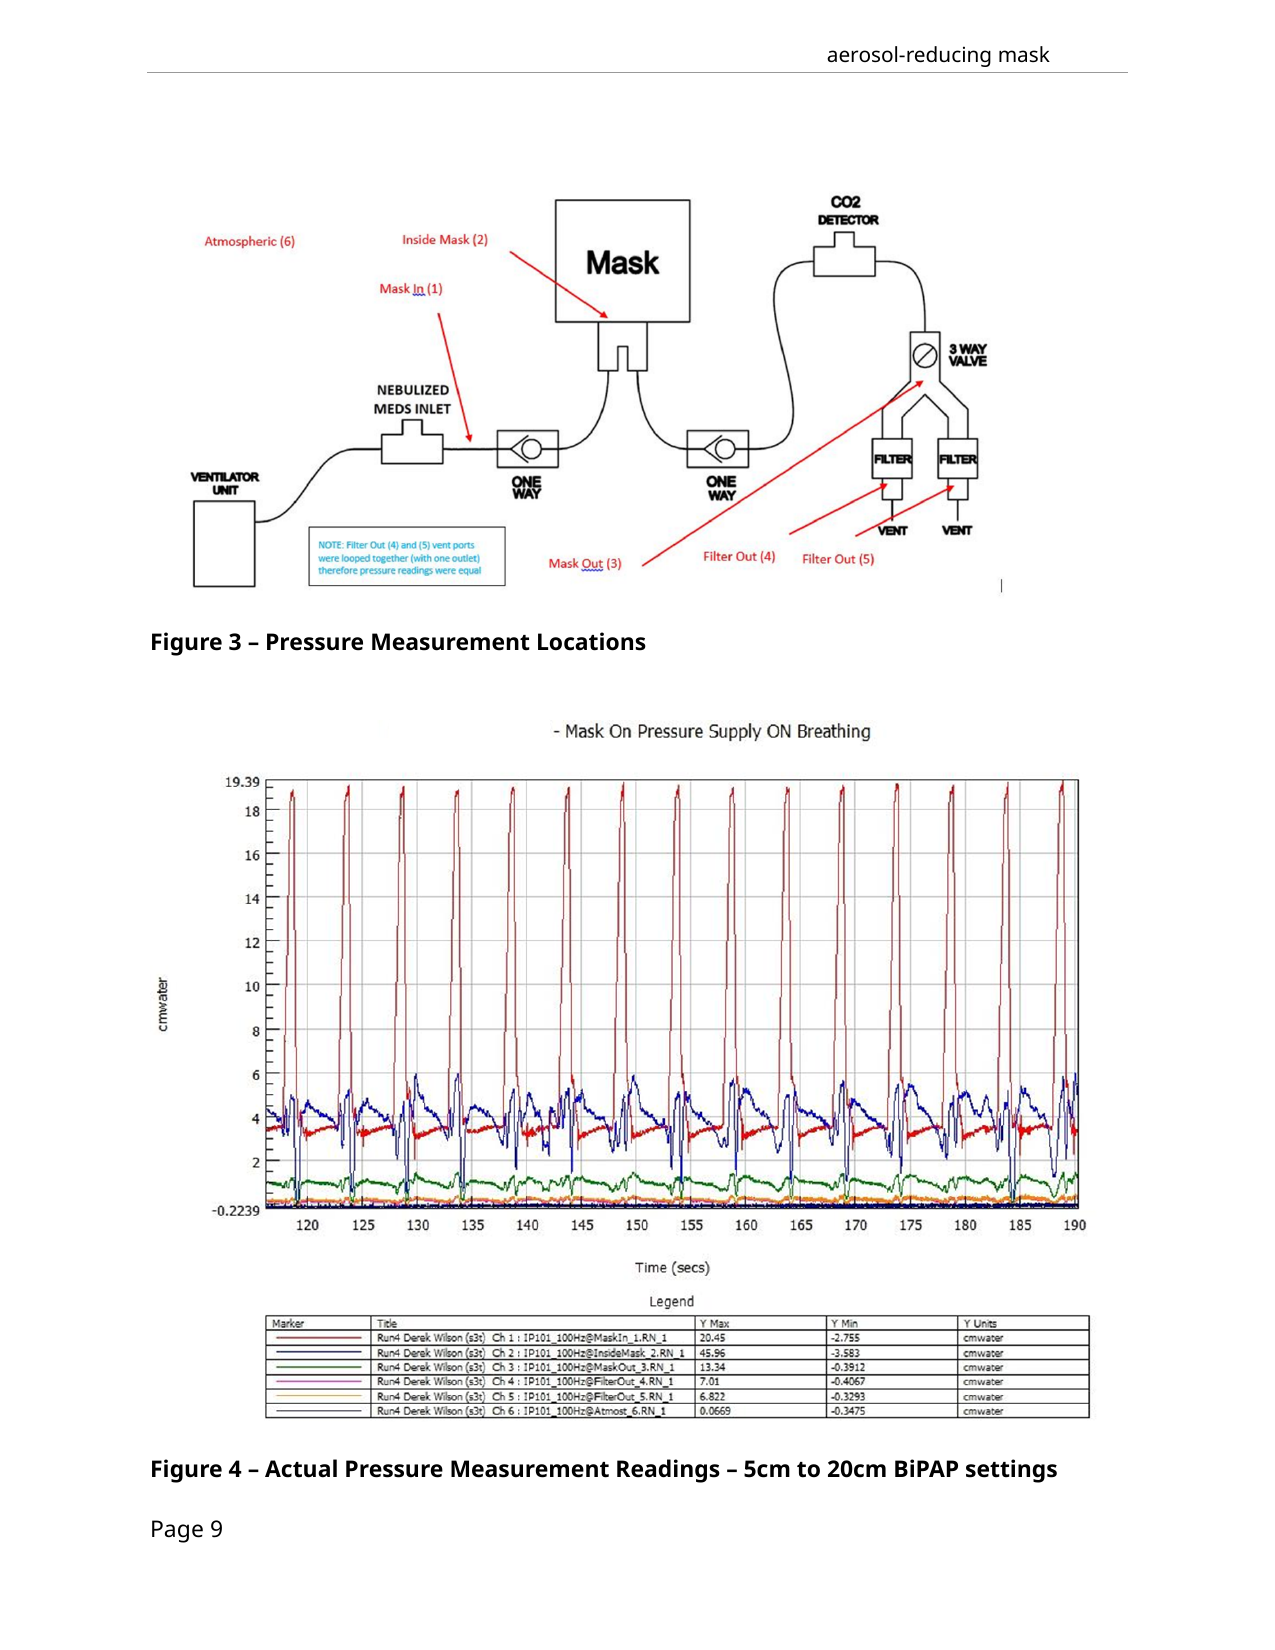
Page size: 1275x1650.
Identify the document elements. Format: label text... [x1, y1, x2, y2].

picture [150, 719, 1098, 1422]
text Figure 3 – Pressure Measurement Locations [150, 626, 1125, 657]
text Figure 4 – Actual Pressure Measurement Readings – 5cm to 20cm BiPAP settings [150, 1453, 1125, 1484]
picture [150, 149, 1018, 626]
